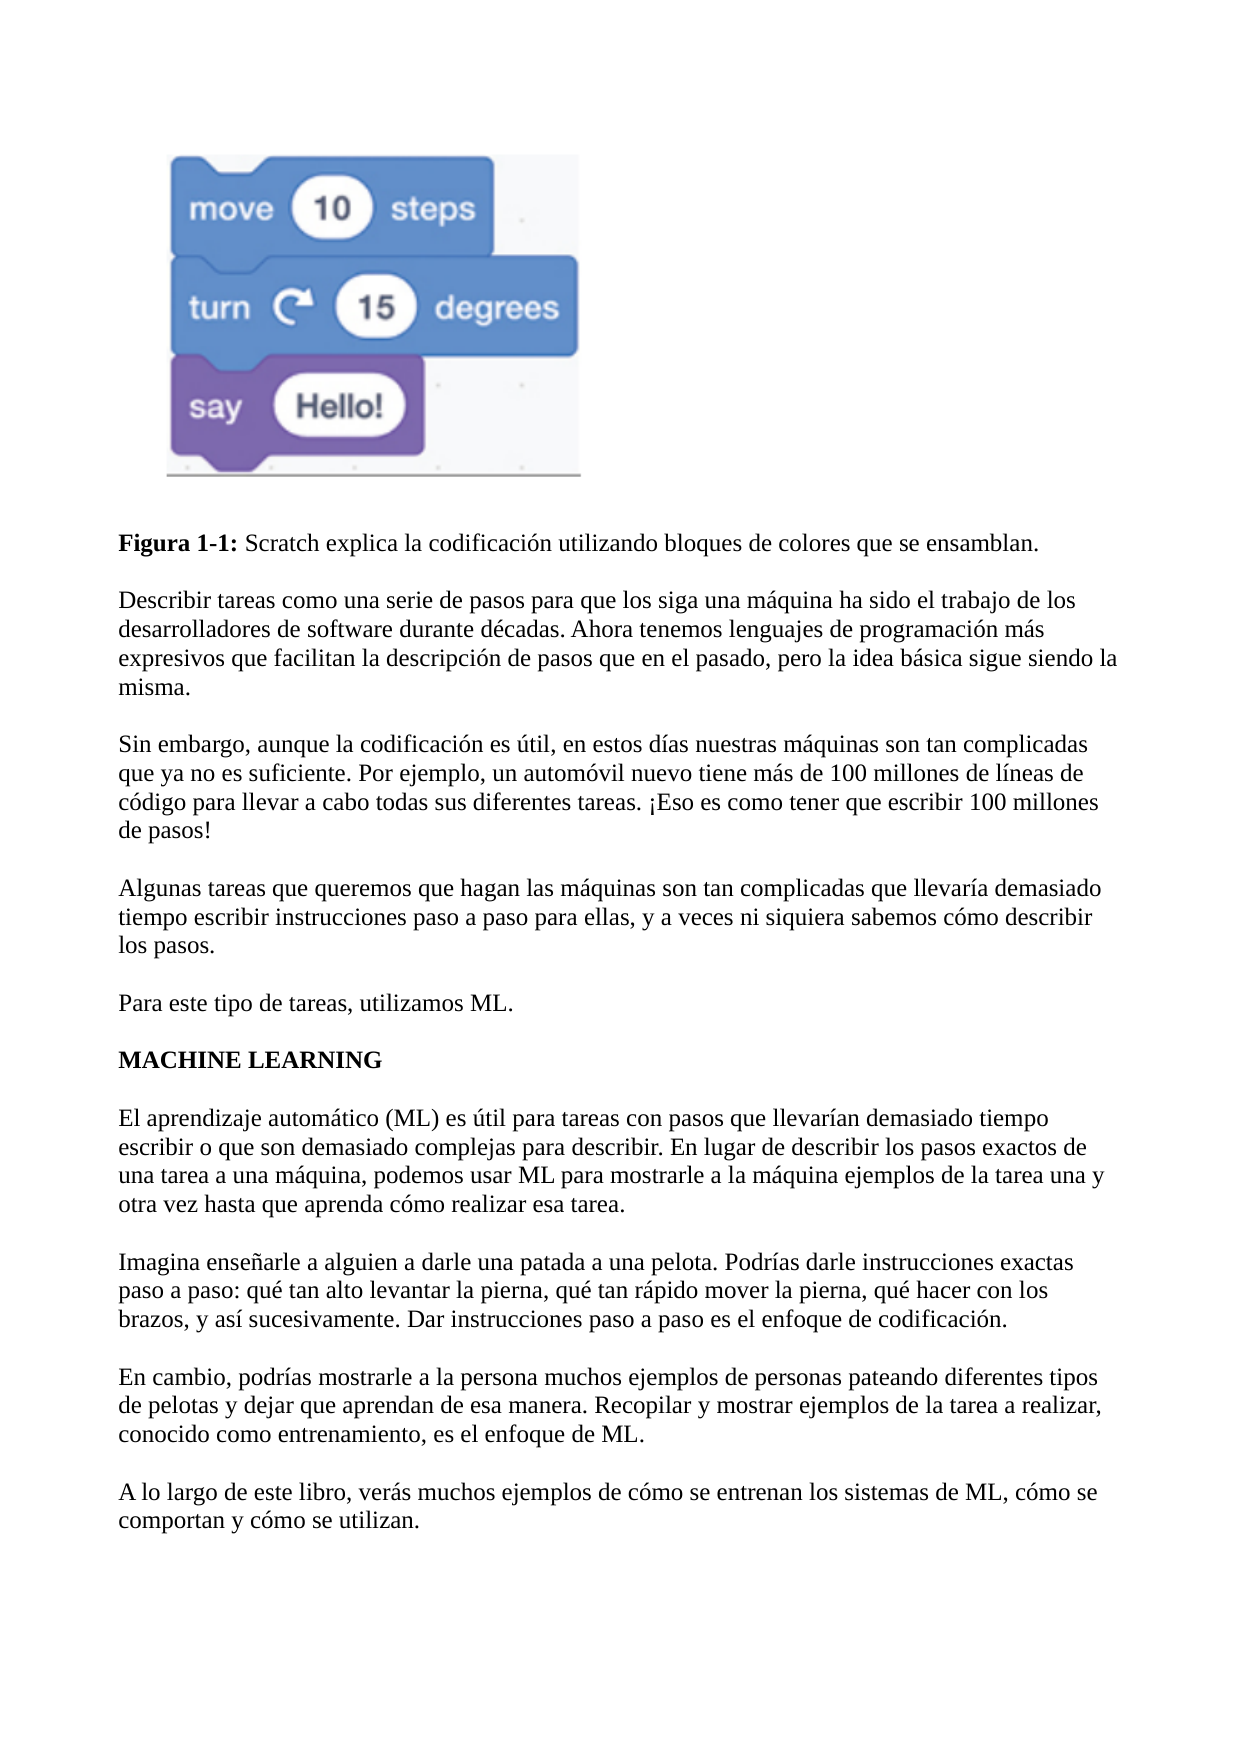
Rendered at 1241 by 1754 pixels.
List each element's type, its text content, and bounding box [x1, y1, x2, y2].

text Sin embargo, aunque la codificación es útil, en estos días nuestras máquinas son tan complicadas que ya no es suficiente. Por ejemplo, un automóvil nuevo tiene más de 100 millones de líneas de código para llevar a cabo todas sus diferentes tareas. ¡Eso es como tener que escribir 100 millones de pasos! [118, 729, 1122, 844]
text Imagina enseñarle a alguien a darle una patada a una pelota. Podrías darle instrucciones exactas paso a paso: qué tan alto levantar la pierna, qué tan rápido mover la pierna, qué hacer con los brazos, y así sucesivamente. Dar instrucciones paso a paso es el enfoque de codificación. [118, 1247, 1122, 1333]
text El aprendizaje automático (ML) es útil para tareas con pasos que llevarían demasiado tiempo escribir o que son demasiado complejas para describir. En lugar de describir los pasos exactos de una tarea a una máquina, podemos usar ML para mostrarle a la máquina ejemplos de la tarea una y otra vez hasta que aprenda cómo realizar esa tarea. [118, 1103, 1122, 1218]
text MACHINE LEARNING [118, 1046, 1122, 1074]
text En cambio, podrías mostrarle a la persona muchos ejemplos de personas pateando diferentes tipos de pelotas y dejar que aprendan de esa manera. Recopilar y mostrar ejemplos de la tarea a realizar, conocido como entrenamiento, es el enfoque de ML. [118, 1362, 1122, 1448]
text Figura 1-1: Scratch explica la codificación utilizando bloques de colores que se ensamblan. [118, 528, 1122, 557]
text Para este tipo de tareas, utilizamos ML. [118, 988, 1122, 1017]
text Algunas tareas que queremos que hagan las máquinas son tan complicadas que llevaría demasiado tiempo escribir instrucciones paso a paso para ellas, y a veces ni siquiera sabemos cómo describir los pasos. [118, 873, 1122, 959]
text A lo largo de este libro, verás muchos ejemplos de cómo se entrenan los sistemas de ML, cómo se comportan y cómo se utilizan. [118, 1477, 1122, 1534]
picture [121, 118, 644, 500]
text Describir tareas como una serie de pasos para que los siga una máquina ha sido el trabajo de los desarrolladores de software durante décadas. Ahora tenemos lenguajes de programación más expresivos que facilitan la descripción de pasos que en el pasado, pero la idea básica sigue siendo la misma. [118, 586, 1122, 701]
